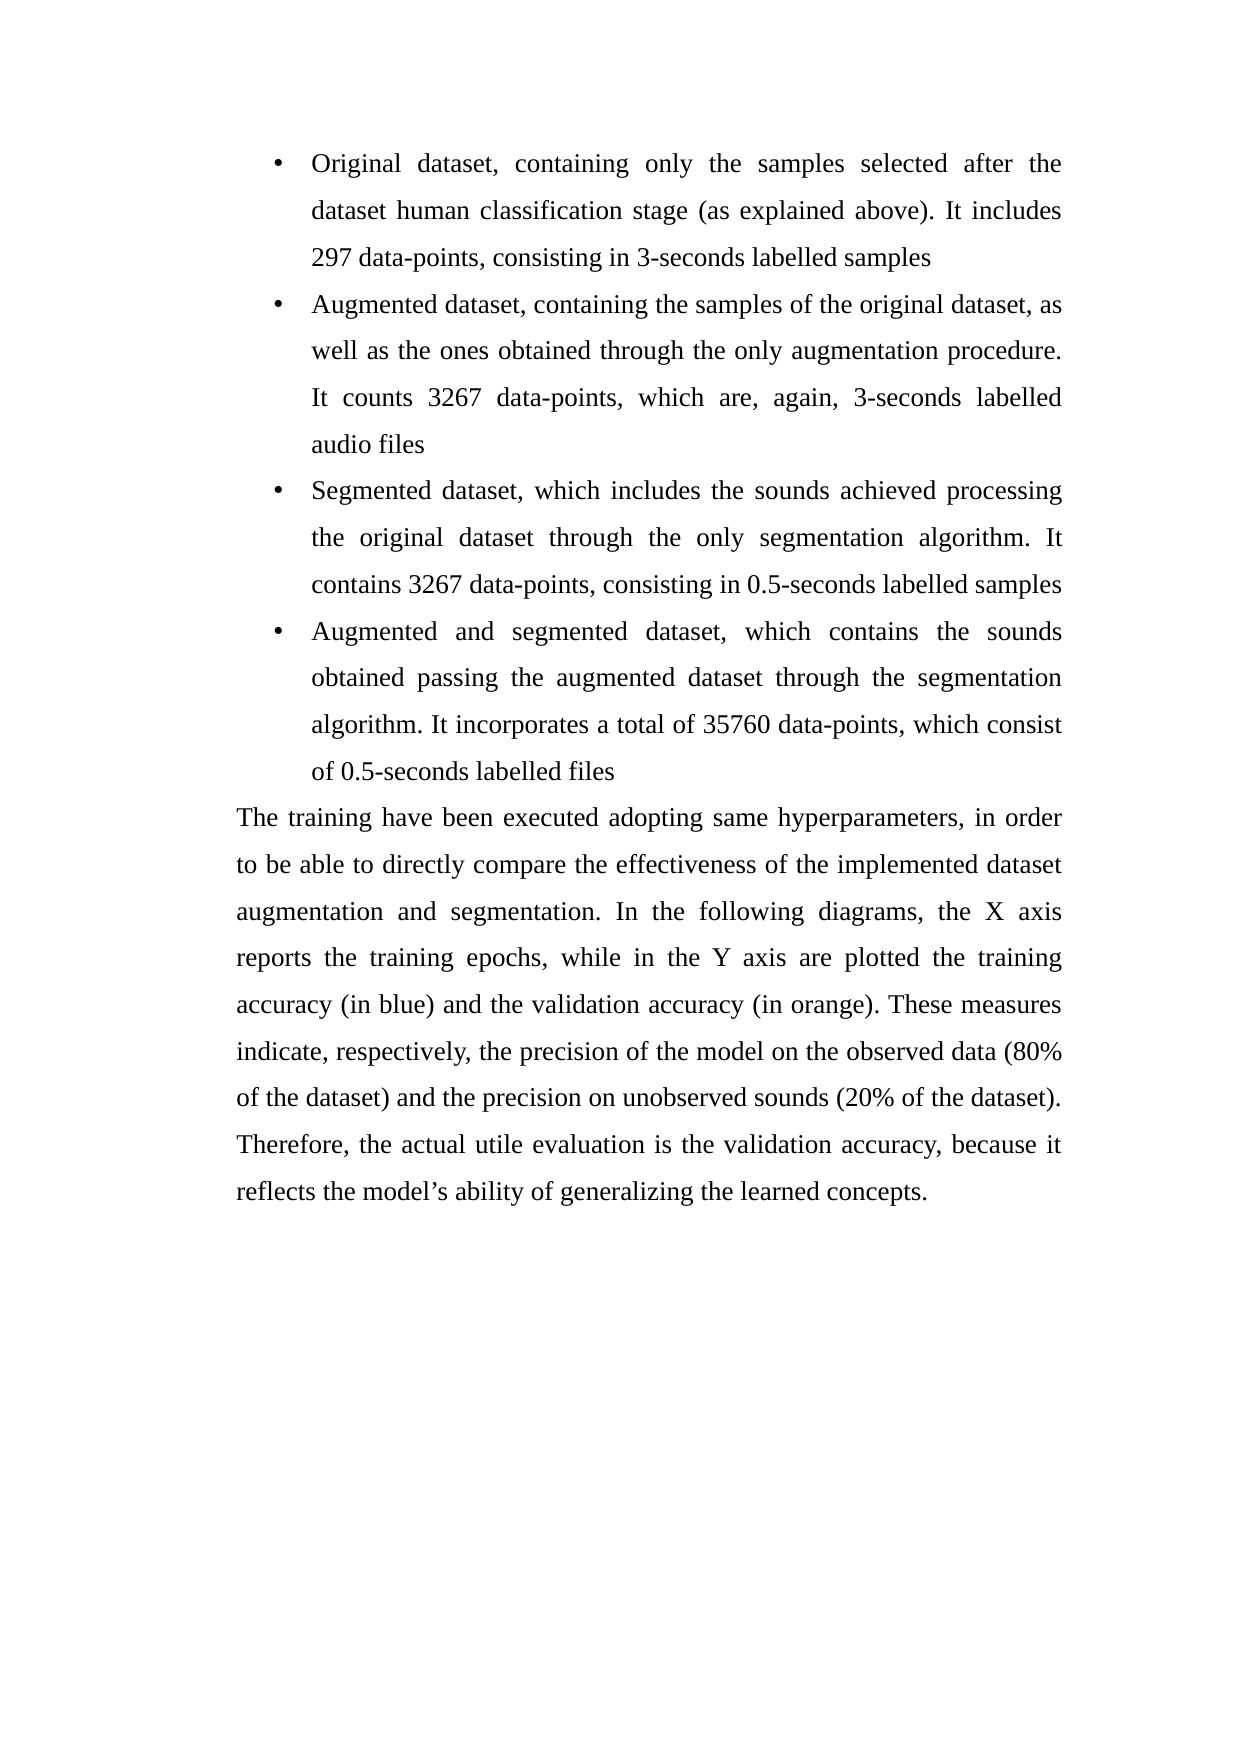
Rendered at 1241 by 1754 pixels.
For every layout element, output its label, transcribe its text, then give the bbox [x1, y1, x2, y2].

list Augmented dataset, containing the samples of the original dataset, as well as the ones obtained through the only augmentation procedure. It counts 3267 data-points, which are, again, 3-seconds labelled audio files [274, 288, 1063, 459]
list Augmented and segmented dataset, which contains the sounds obtained passing the augmented dataset through the segmentation algorithm. It incorporates a total of 35760 data-points, which consist of 0.5-seconds labelled files [274, 614, 1063, 786]
list Segmented dataset, which includes the sounds achieved processing the original dataset through the only segmentation algorithm. It contains 3267 data-points, consisting in 0.5-seconds labelled samples [274, 474, 1063, 599]
text The training have been executed adopting same hyperparameters, in order to be able to directly compare the effectiveness of the implemented dataset augmentation and segmentation. In the following diagrams, the X axis reports the training epochs, while in the Y axis are plotted the training accuracy (in blue) and the validation accuracy (in orange). These measures indicate, respectively, the precision of the model on the observed data (80% of the dataset) and the precision on unobserved sounds (20% of the dataset). Therefore, the actual utile evaluation is the validation accuracy, because it reflects the model’s ability of generalizing the learned concepts. [236, 801, 1063, 1206]
list Original dataset, containing only the samples selected after the dataset human classification stage (as explained above). It includes 297 data-points, consisting in 3-seconds labelled samples [274, 148, 1063, 272]
